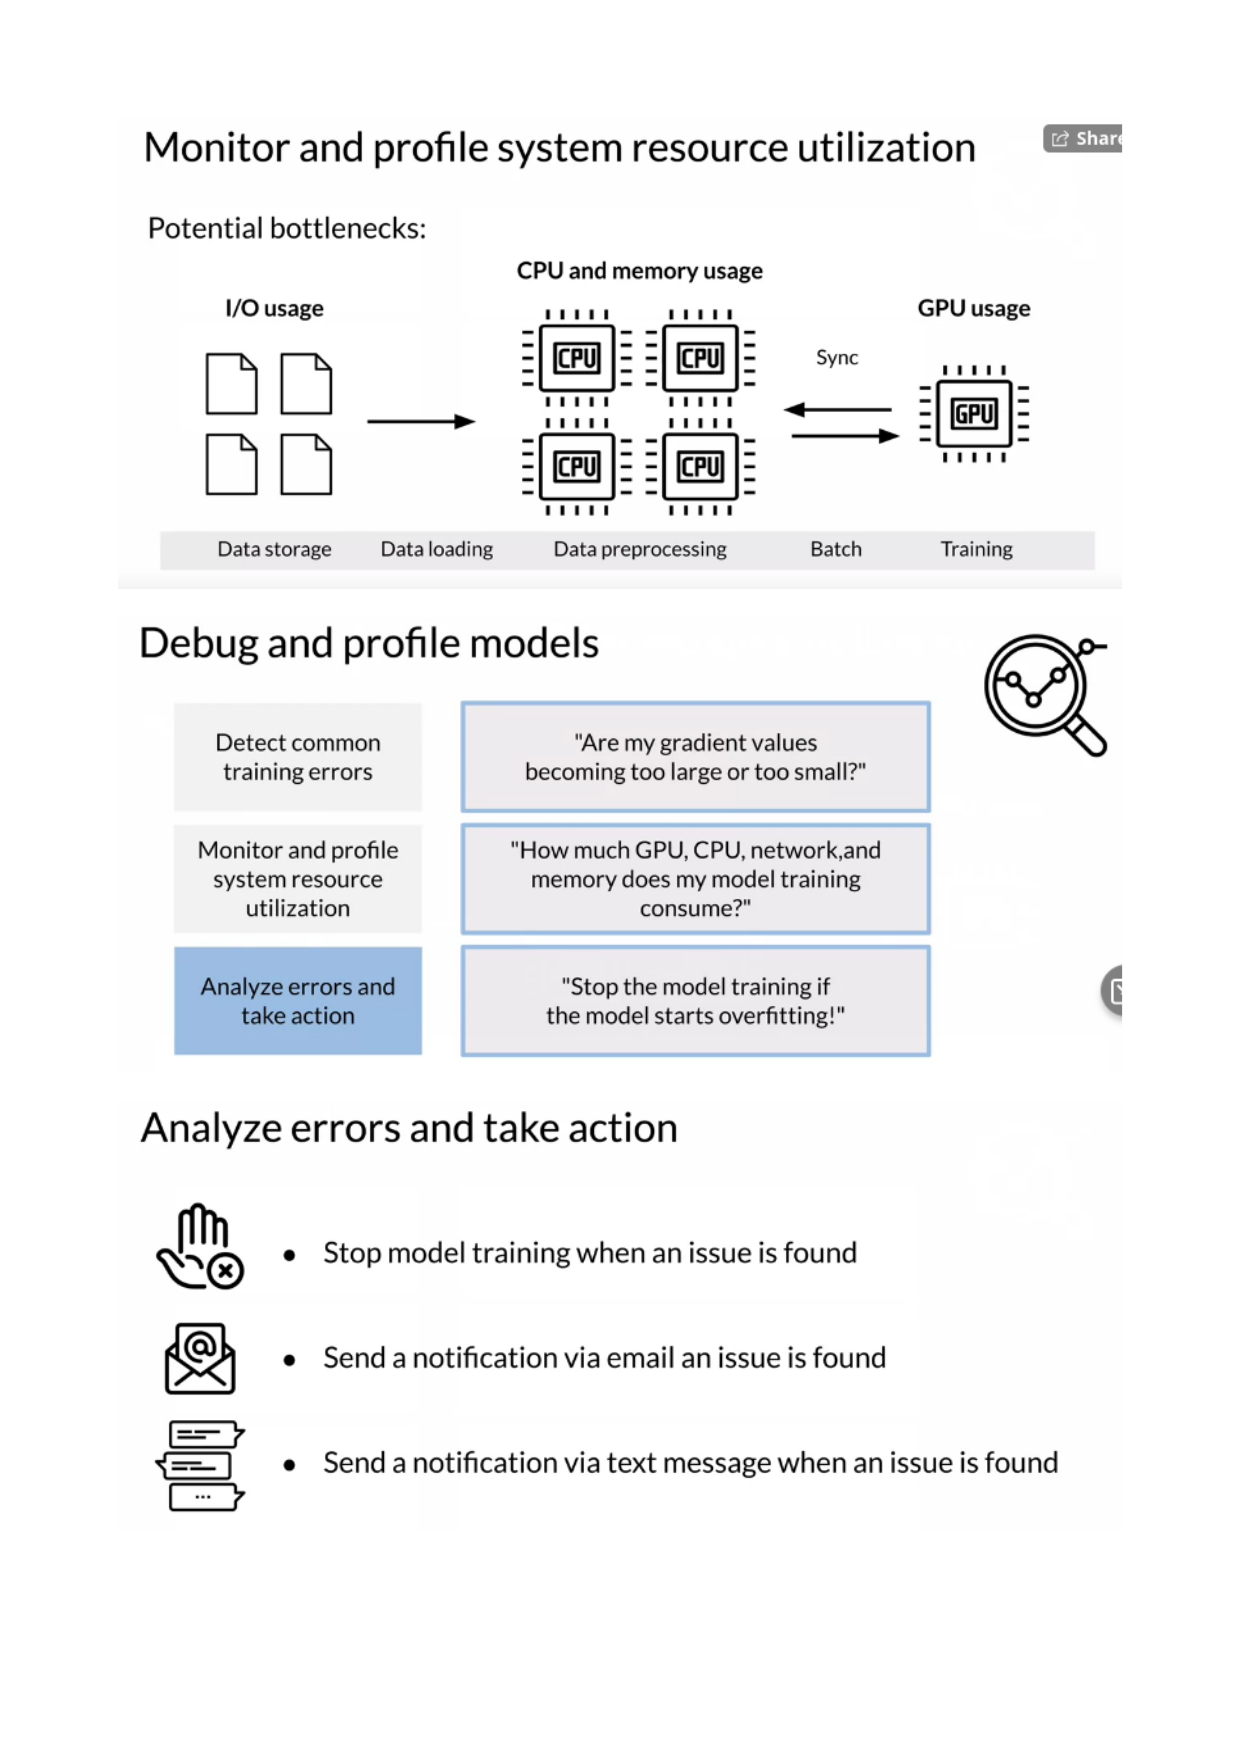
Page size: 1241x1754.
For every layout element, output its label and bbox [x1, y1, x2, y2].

picture [118, 118, 1123, 589]
picture [118, 1101, 1123, 1532]
picture [118, 617, 1123, 1073]
